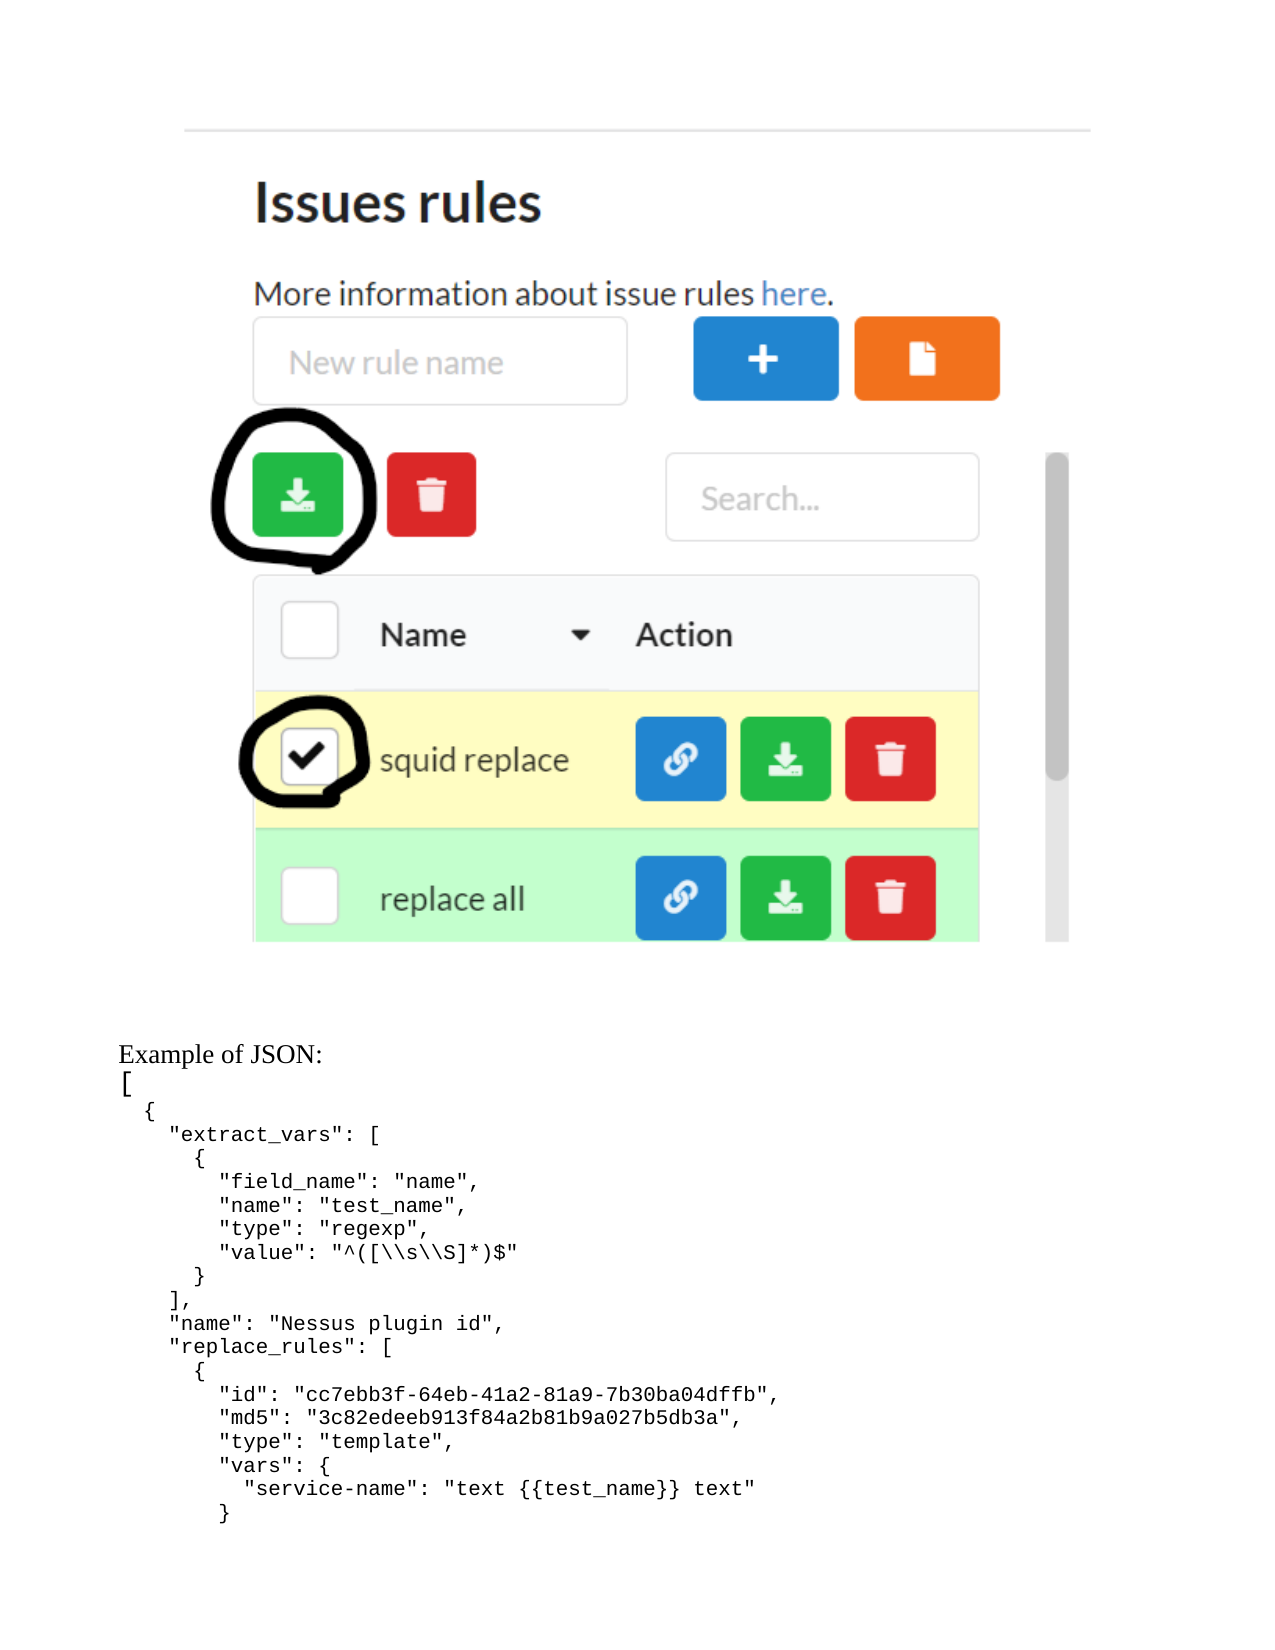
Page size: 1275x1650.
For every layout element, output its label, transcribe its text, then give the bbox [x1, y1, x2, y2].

text "replace_rules": [ [118, 1336, 1157, 1360]
text Example of JSON: [118, 118, 1157, 1069]
text "type": "template", [118, 1431, 1157, 1455]
text } [118, 1266, 1157, 1289]
text "name": "Nessus plugin id", [118, 1313, 1157, 1336]
text "vars": { [118, 1455, 1157, 1478]
text "md5": "3c82edeeb913f84a2b81b9a027b5db3a", [118, 1407, 1157, 1431]
text "field_name": "name", [118, 1171, 1157, 1194]
picture [184, 118, 1091, 1011]
text { [118, 1147, 1157, 1171]
text "value": "^([\\s\\S]*)$" [118, 1242, 1157, 1266]
text "id": "cc7ebb3f-64eb-41a2-81a9-7b30ba04dffb", [118, 1384, 1157, 1407]
text "service-name": "text {{test_name}} text" [118, 1478, 1157, 1502]
text { [118, 1360, 1157, 1384]
text } [118, 1502, 1157, 1526]
text ], [118, 1289, 1157, 1313]
text { [118, 1100, 1157, 1124]
text "extract_vars": [ [118, 1124, 1157, 1147]
text "type": "regexp", [118, 1218, 1157, 1242]
text [ [118, 1069, 1157, 1100]
text "name": "test_name", [118, 1194, 1157, 1218]
